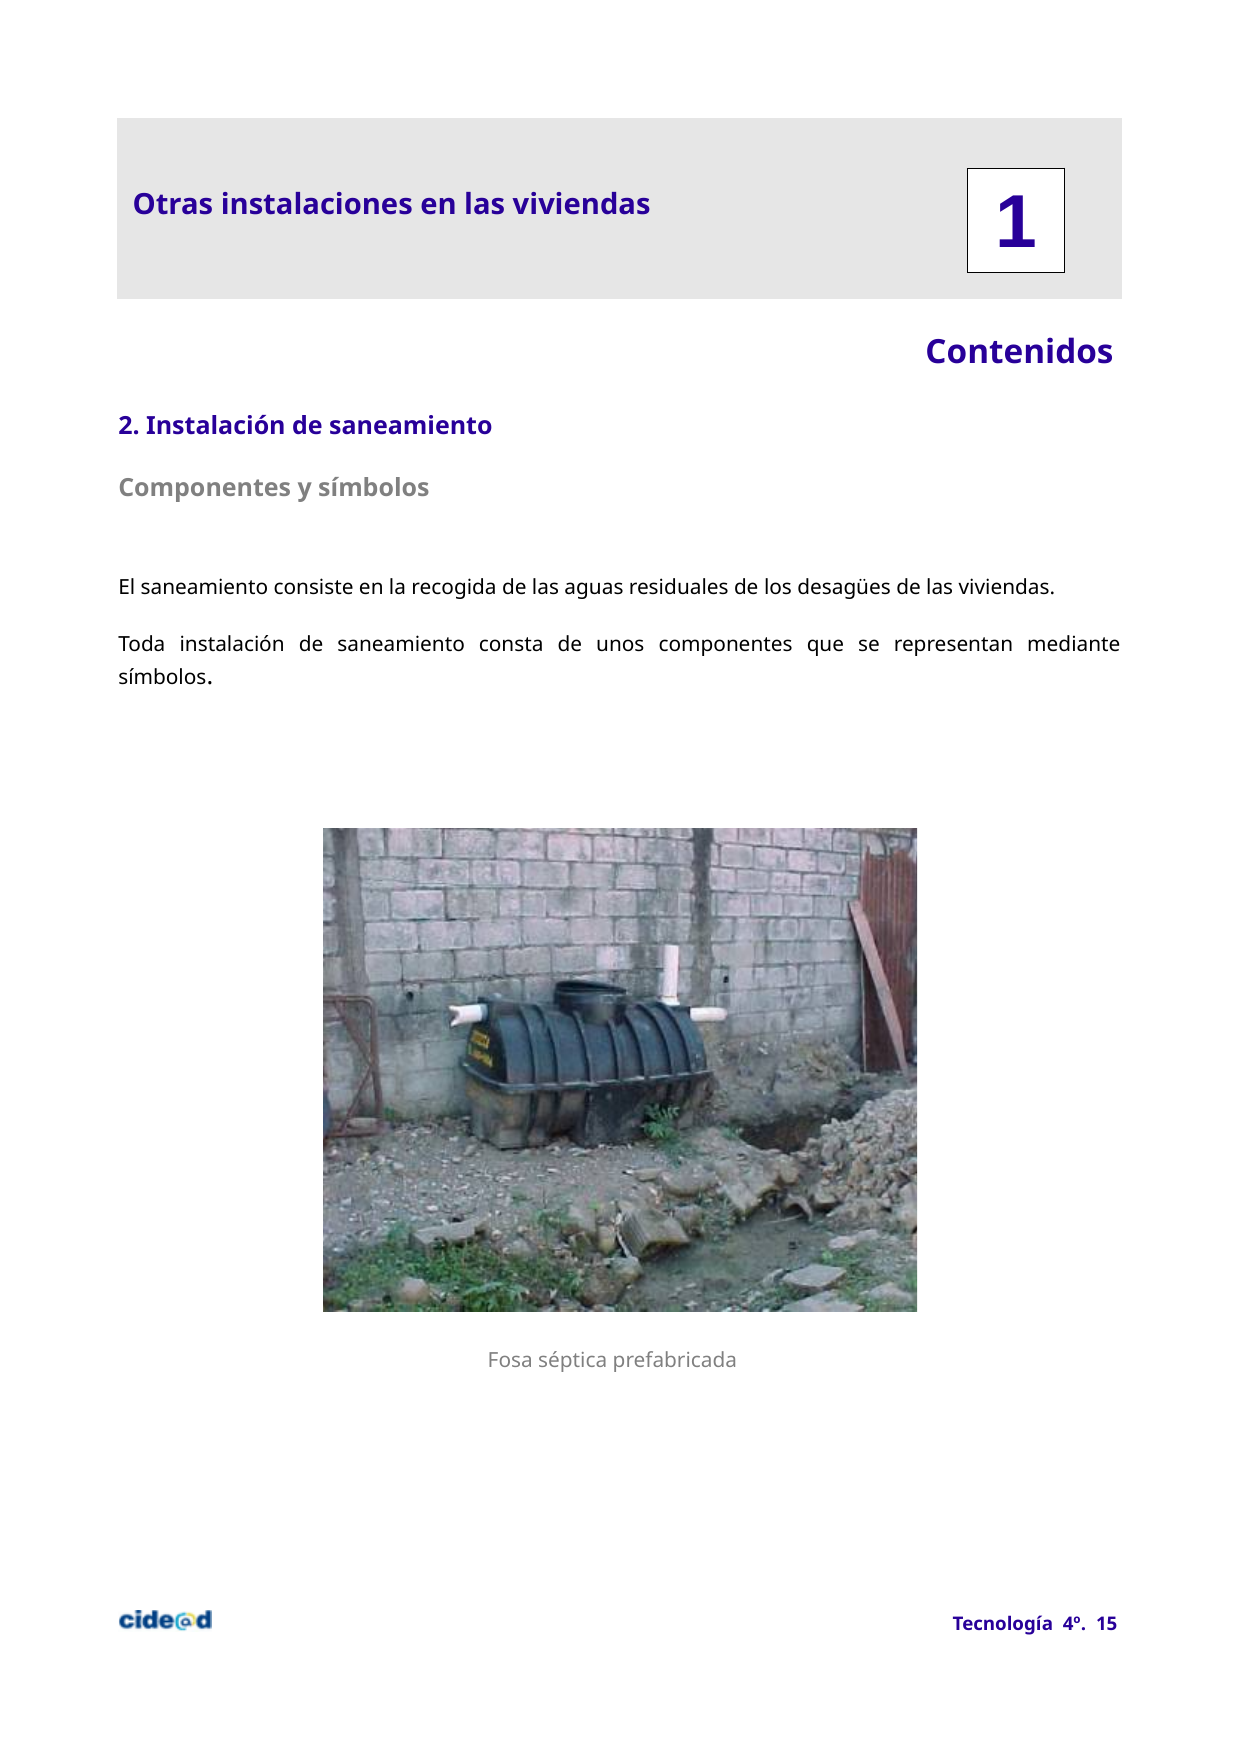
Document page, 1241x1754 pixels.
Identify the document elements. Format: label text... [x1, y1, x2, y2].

text Fosa séptica prefabricada [118, 1346, 1122, 1374]
picture [323, 828, 918, 1312]
picture [118, 1610, 212, 1632]
text Contenidos [118, 328, 1122, 373]
text Toda instalación de saneamiento consta de unos componentes que se representan mediante símbolos. [118, 629, 1122, 691]
table_header Otras instalaciones en las viviendas [117, 118, 1122, 299]
text El saneamiento consiste en la recogida de las aguas residuales de los desagües de las viviendas. [118, 572, 1122, 600]
text Componentes y símbolos [118, 470, 1122, 504]
text 2. Instalación de saneamiento [118, 407, 1122, 441]
